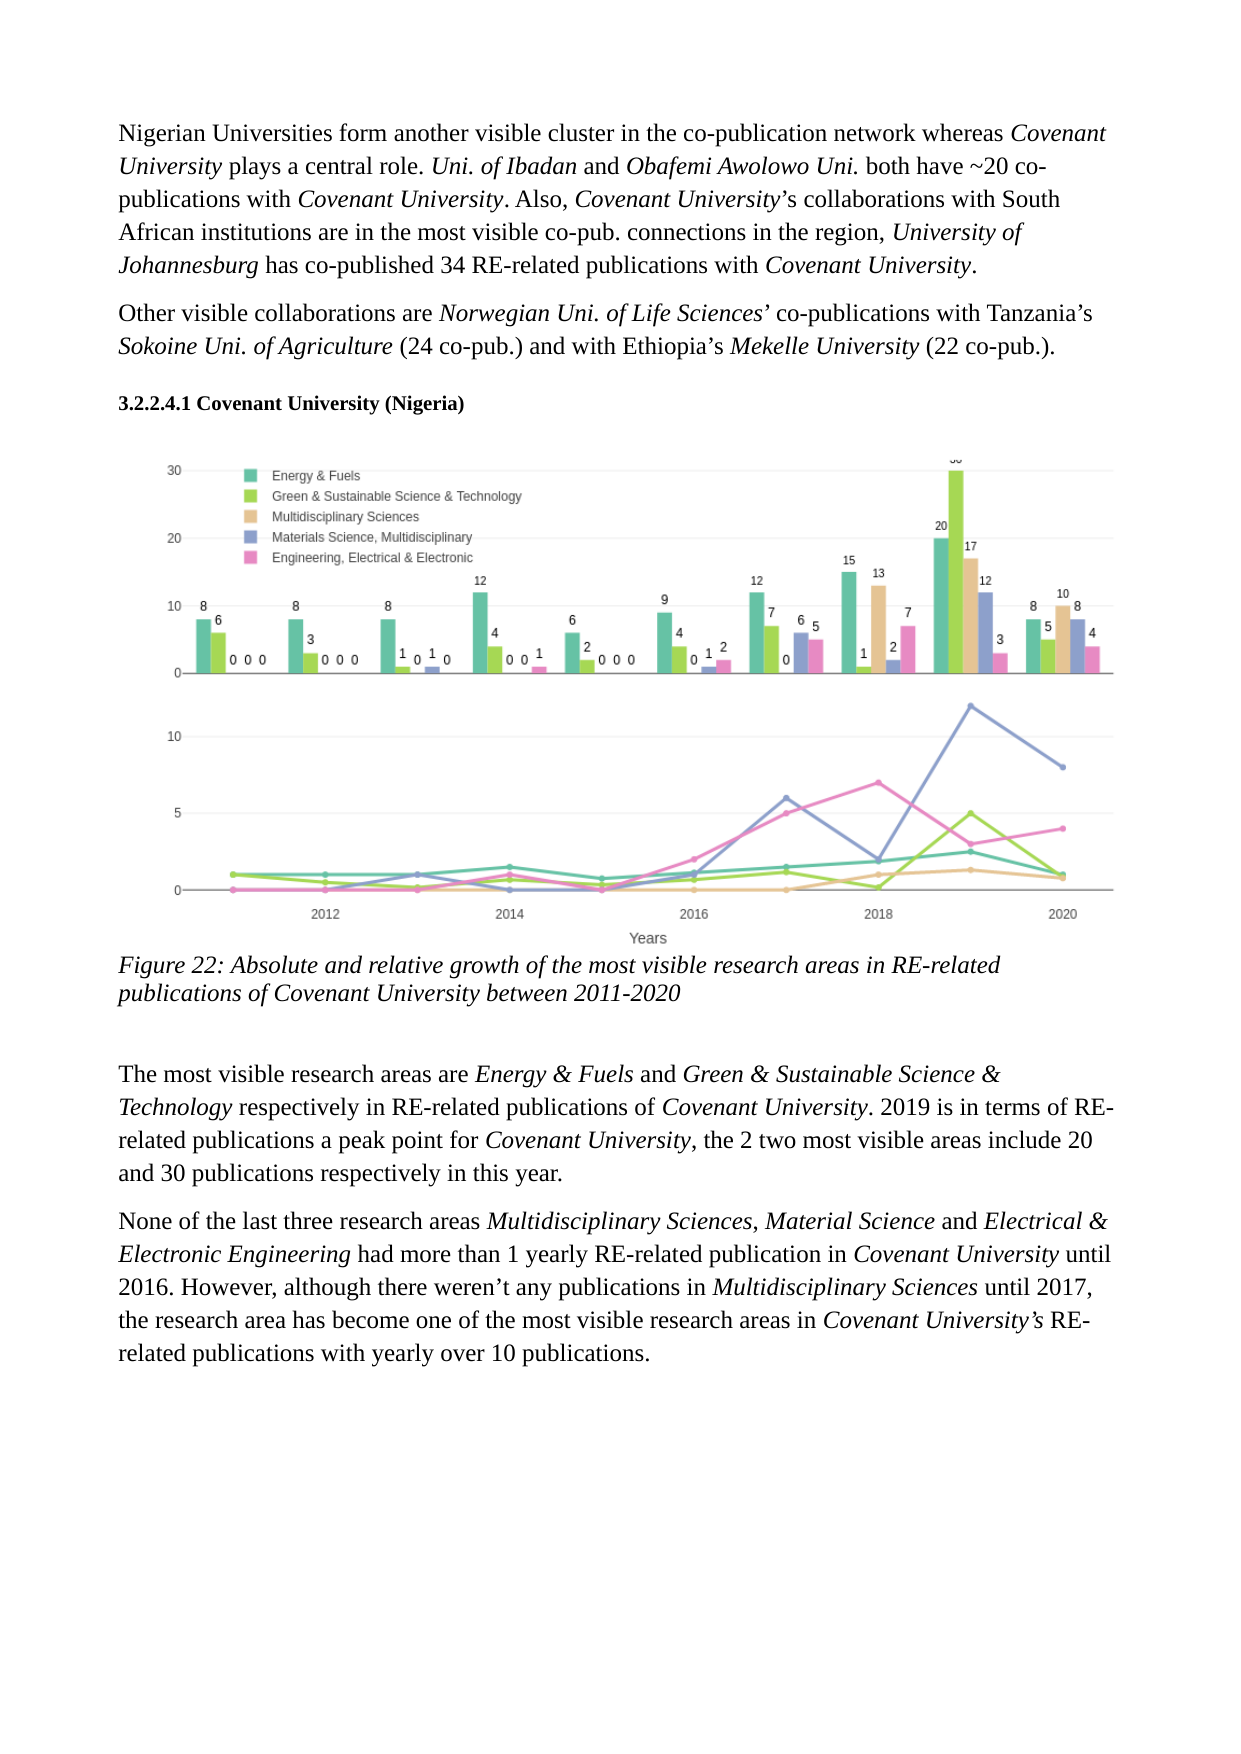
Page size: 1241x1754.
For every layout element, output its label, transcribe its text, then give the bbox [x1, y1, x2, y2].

text The most visible research areas are Energy & Fuels and Green & Sustainable Science & Technology respectively in RE-related publications of Covenant University. 2019 is in terms of RE-related publications a peak point for Covenant University, the 2 two most visible areas include 20 and 30 publications respectively in this year. [118, 1059, 1122, 1187]
picture [118, 433, 1123, 950]
text None of the last three research areas Multidisciplinary Sciences, Material Science and Electrical & Electronic Engineering had more than 1 yearly RE-related publication in Covenant University until 2016. However, although there weren’t any publications in Multidisciplinary Sciences until 2017, the research area has become one of the most visible research areas in Covenant University’s RE-related publications with yearly over 10 publications. [118, 1206, 1122, 1367]
text Other visible collaborations are Norwegian Uni. of Life Sciences’ co-publications with Tanzania’s Sokoine Uni. of Agriculture (24 co-pub.) and with Ethiopia’s Mekelle University (22 co-pub.). [118, 298, 1122, 359]
subtitle 3.2.2.4.1 Covenant University (Nigeria) [118, 391, 1122, 415]
text Figure 22: Absolute and relative growth of the most visible research areas in RE-related publications of Covenant University between 2011-2020 [118, 950, 1122, 1007]
text Nigerian Universities form another visible cluster in the co-publication network whereas Covenant University plays a central role. Uni. of Ibadan and Obafemi Awolowo Uni. both have ~20 co-publications with Covenant University. Also, Covenant University’s collaborations with South African institutions are in the most visible co-pub. connections in the region, University of Johannesburg has co-published 34 RE-related publications with Covenant University. [118, 118, 1122, 279]
